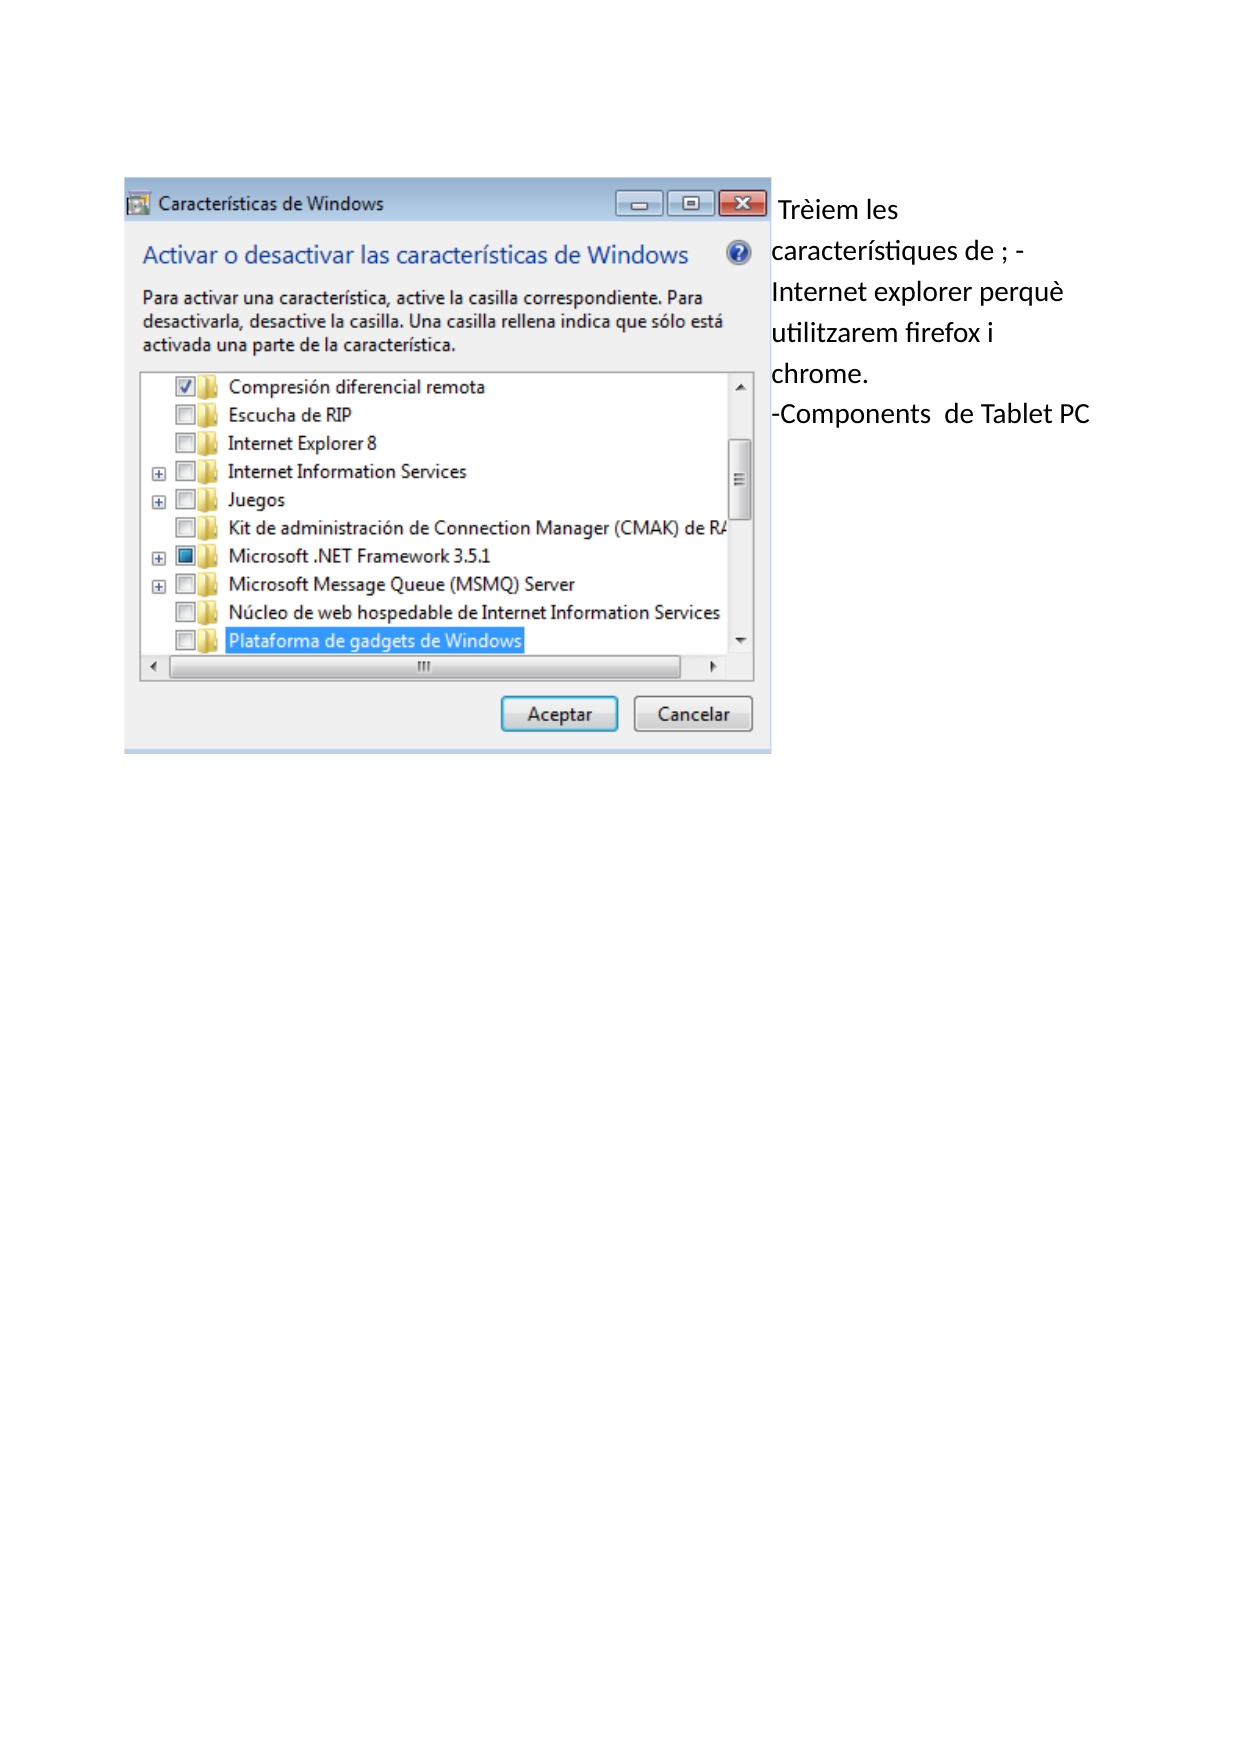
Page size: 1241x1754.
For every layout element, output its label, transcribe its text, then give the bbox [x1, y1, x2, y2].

text Trèiem les característiques de ; -Internet explorer perquè utilitzarem firefox i chrome. [772, 191, 1090, 390]
picture [124, 176, 772, 754]
text -Components de Tablet PC [772, 396, 1090, 431]
